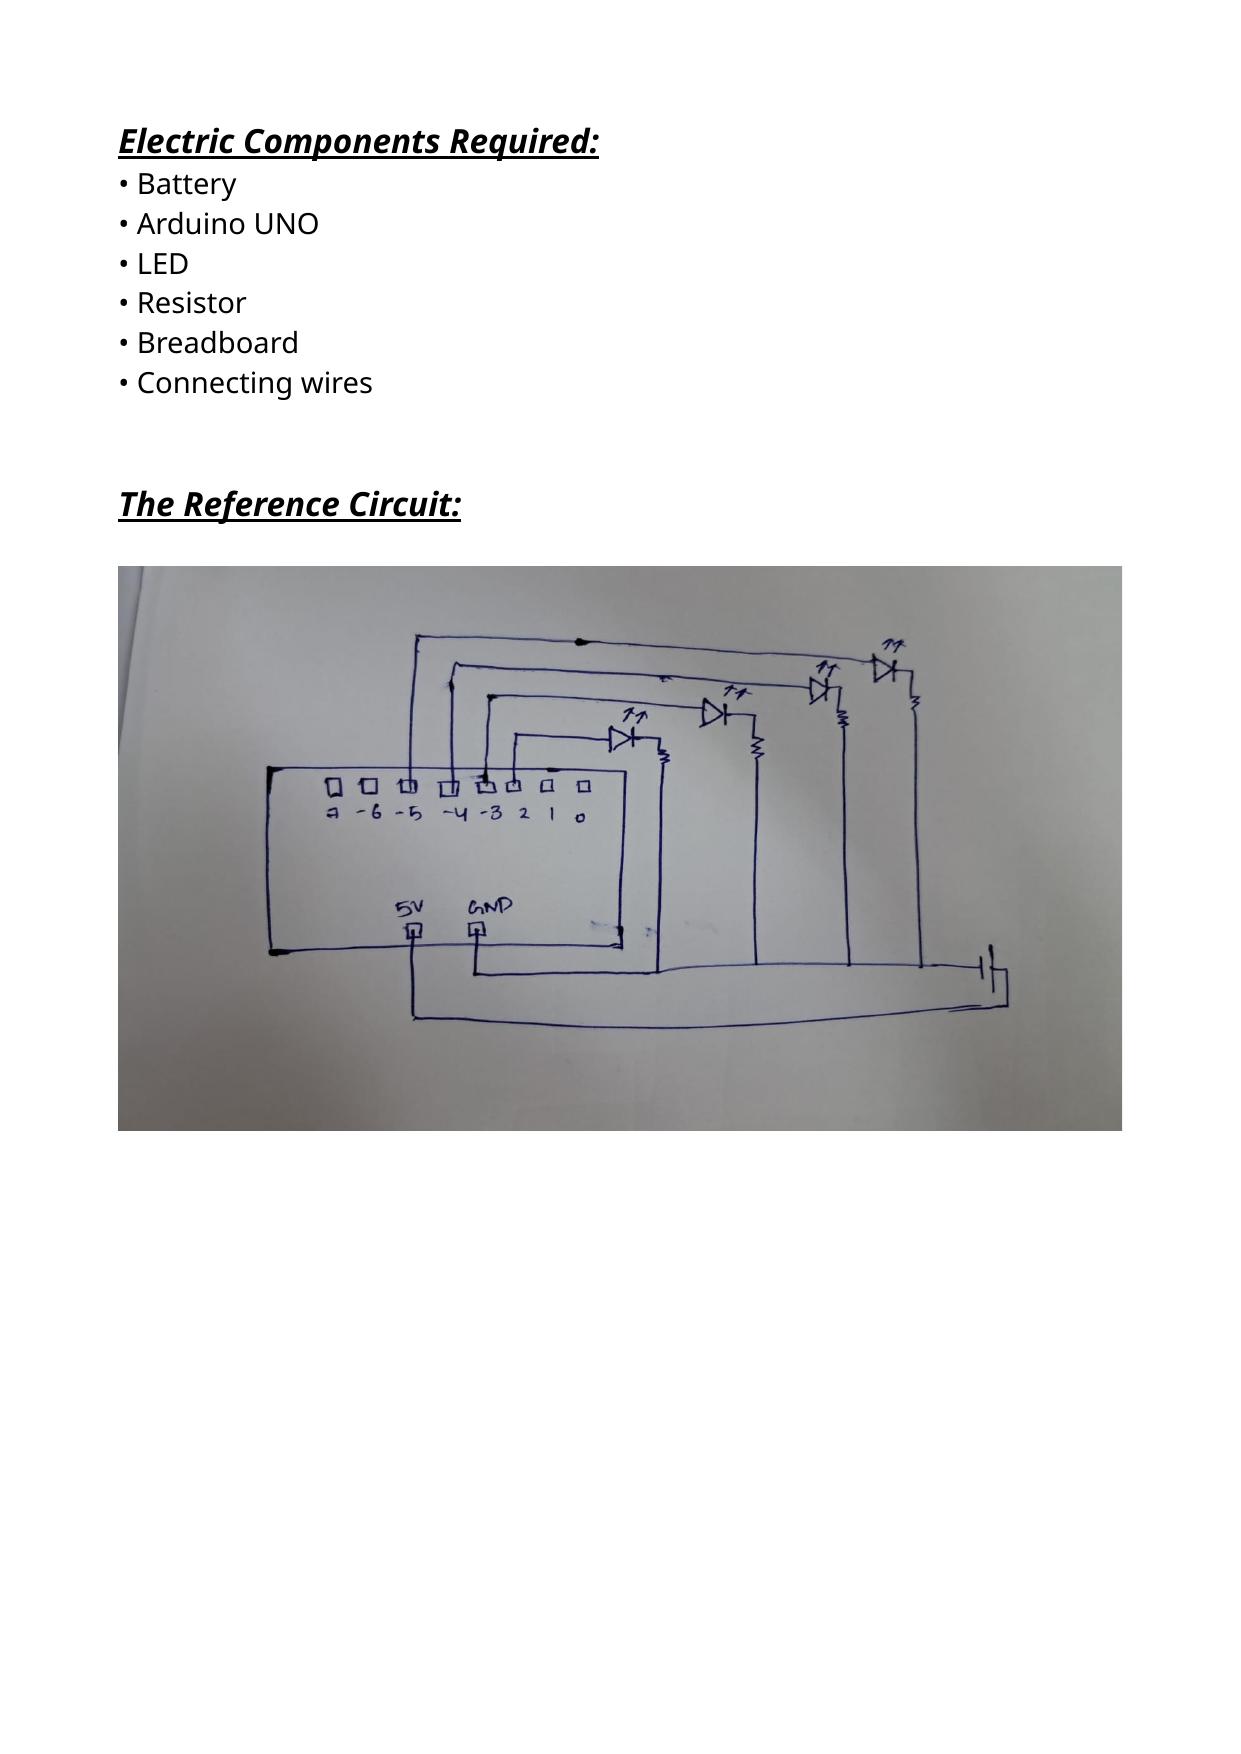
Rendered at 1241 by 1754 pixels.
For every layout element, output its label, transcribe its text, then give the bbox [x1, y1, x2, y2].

text • Arduino UNO [118, 203, 1122, 243]
text • Breadboard [118, 322, 1122, 362]
text • LED [118, 243, 1122, 283]
text • Resistor [118, 283, 1122, 322]
text The Reference Circuit: [118, 481, 1122, 526]
text • Connecting wires [118, 362, 1122, 402]
text Electric Components Required: [118, 118, 1122, 163]
picture [118, 566, 1123, 1131]
text • Battery [118, 163, 1122, 203]
